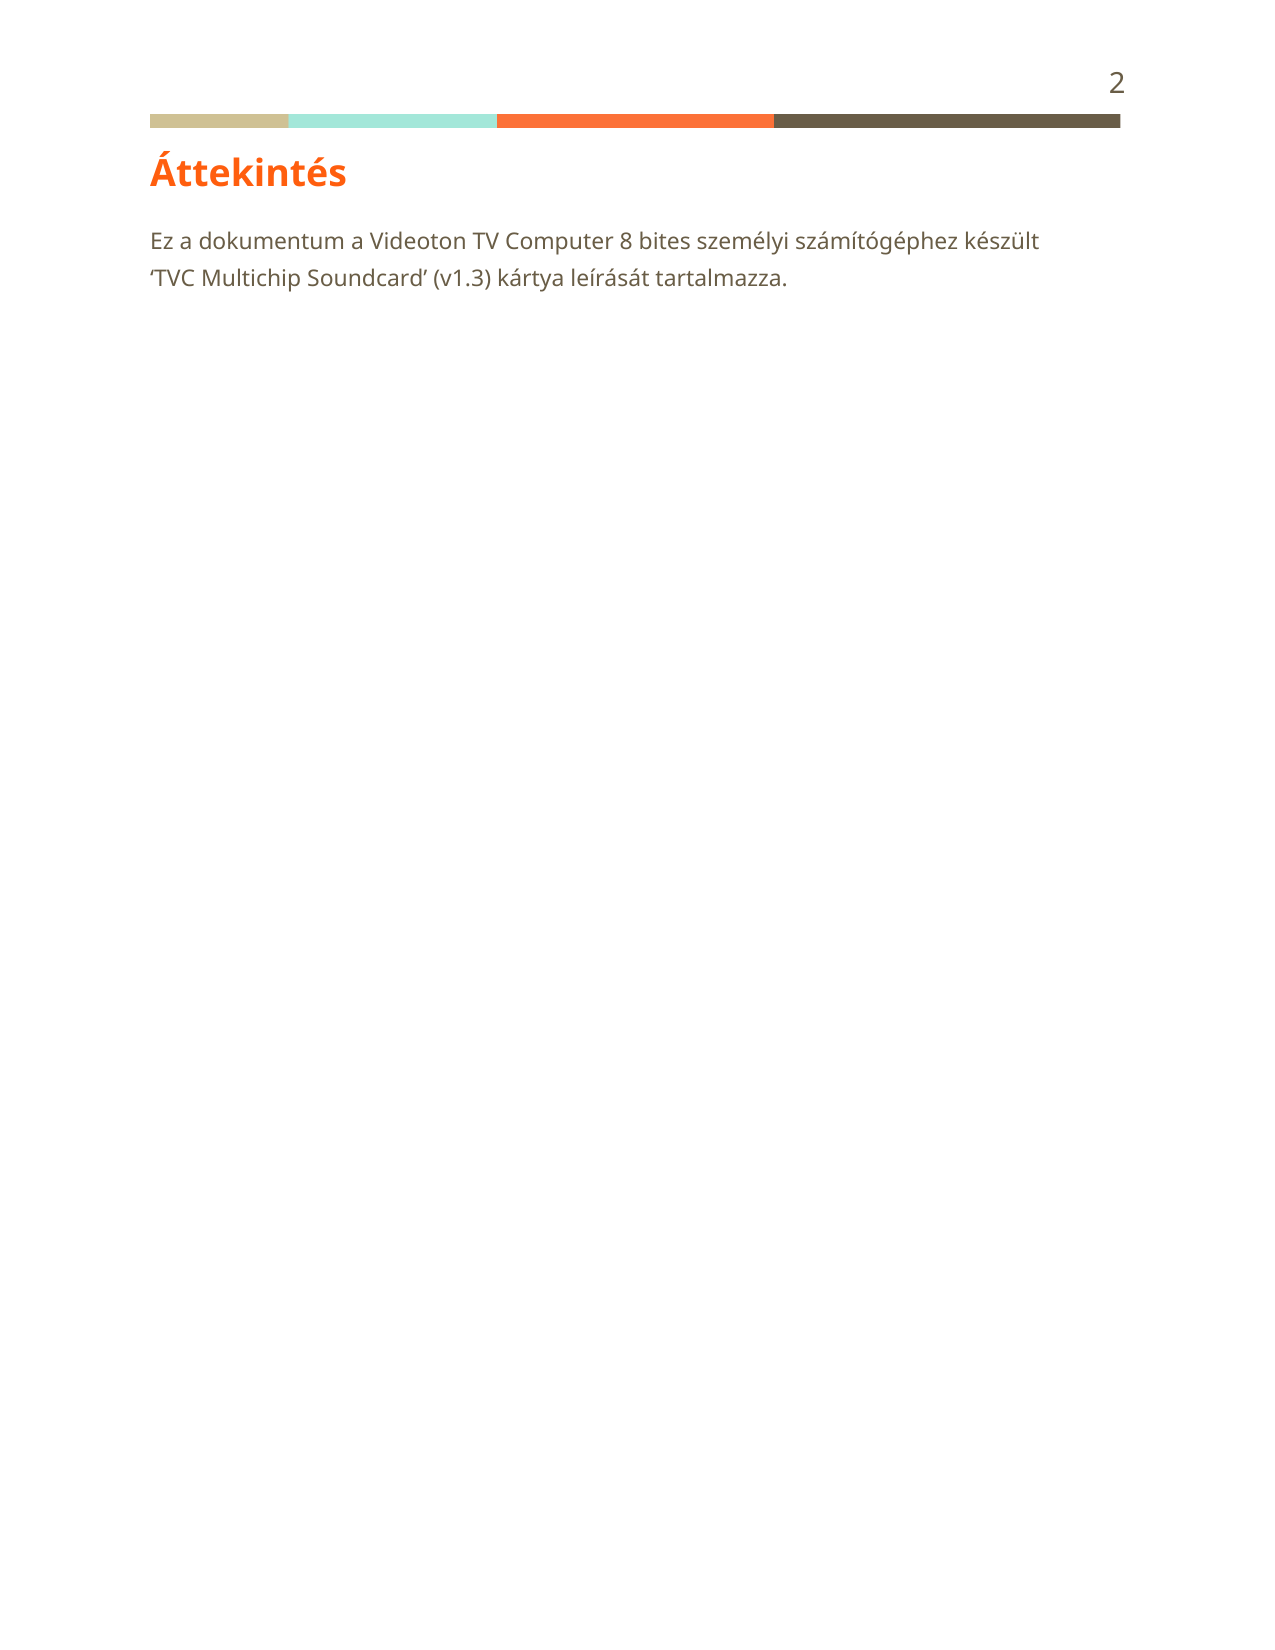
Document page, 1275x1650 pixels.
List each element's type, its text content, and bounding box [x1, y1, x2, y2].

text Ez a dokumentum a Videoton TV Computer 8 bites személyi számítógéphez készült ‘TVC Multichip Soundcard’ (v1.3) kártya leírását tartalmazza. [150, 225, 1125, 293]
subtitle Áttekintés [150, 146, 1125, 197]
picture [150, 114, 1121, 128]
